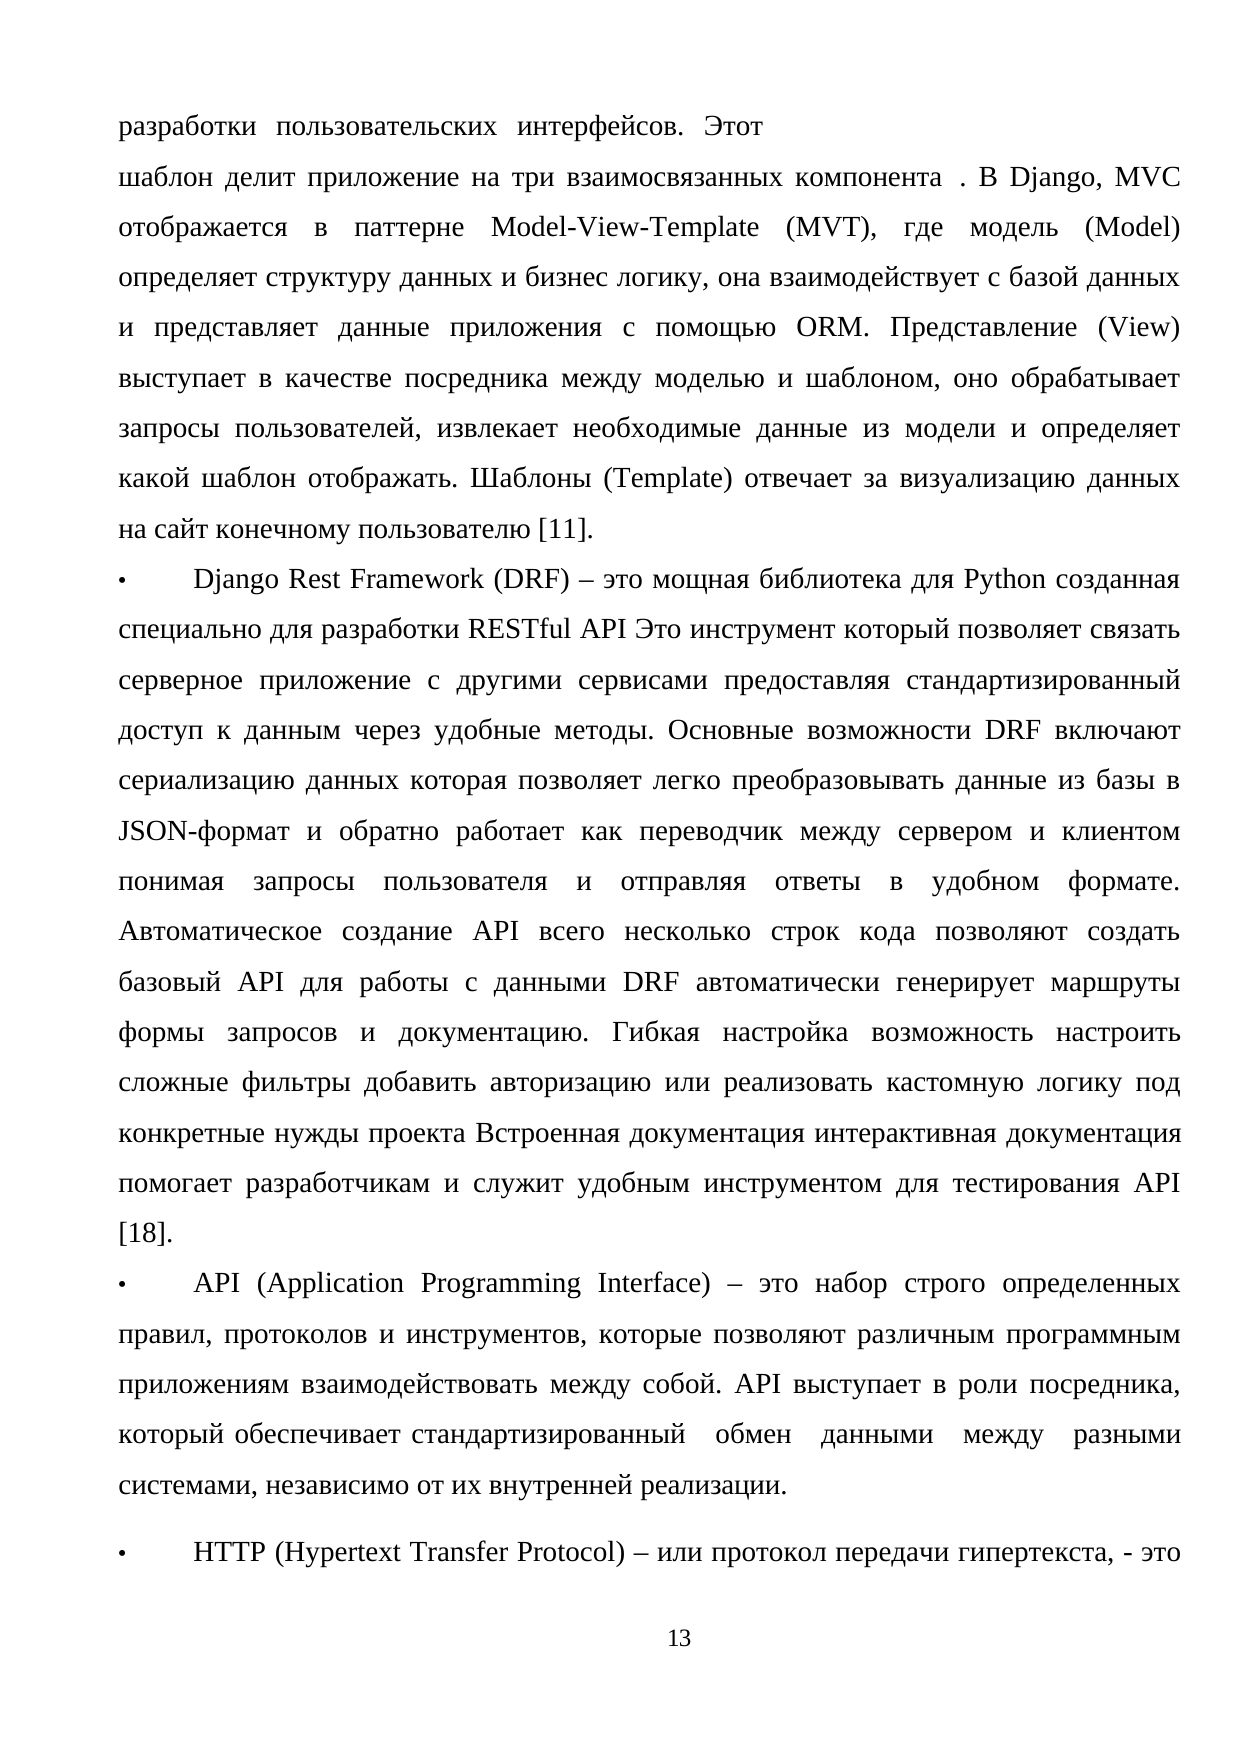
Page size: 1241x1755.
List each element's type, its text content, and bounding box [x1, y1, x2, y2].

list шаблон делит приложение на три взаимосвязанных компонента . В Django, MVC отображается в паттерне Model-View-Template (MVT), где модель (Model) определяет структуру данных и бизнес логику, она взаимодействует с базой данных и представляет данные приложения с помощью ORM. Представление (View) выступает в качестве посредника между моделью и шаблоном, оно обрабатывает запросы пользователей, извлекает необходимые данные из модели и определяет какой шаблон отображать. Шаблоны (Template) отвечает за визуализацию данных на сайт конечному пользователю [11]. [118, 159, 1181, 544]
list API (Application Programming Interface) – это набор строго определенных правил, протоколов и инструментов, которые позволяют различным программным приложениям взаимодействовать между собой. API выступает в роли посредника, который обеспечивает стандартизированный обмен данными между разными системами, независимо от их внутренней реализации. [118, 1266, 1182, 1500]
list HTTP (Hypertext Transfer Protocol) – или протокол передачи гипертекста, - это [118, 1534, 1182, 1568]
list Django Rest Framework (DRF) – это мощная библиотека для Python созданная специально для разработки RESTful API Это инструмент который позволяет связать серверное приложение с другими сервисами предоставляя стандартизированный доступ к данным через удобные методы. Основные возможности DRF включают сериализацию данных которая позволяет легко преобразовывать данные из базы в JSON-формат и обратно работает как переводчик между сервером и клиентом понимая запросы пользователя и отправляя ответы в удобном формате. Автоматическое создание API всего несколько строк кода позволяют создать базовый API для работы с данными DRF автоматически генерирует маршруты формы запросов и документацию. Гибкая настройка возможность настроить сложные фильтры добавить авторизацию или реализовать кастомную логику под конкретные нужды проекта Встроенная документация интерактивная документация помогает разработчикам и служит удобным инструментом для тестирования API [18]. [118, 561, 1182, 1249]
list разработки пользовательских интерфейсов. Этот [118, 108, 1181, 142]
